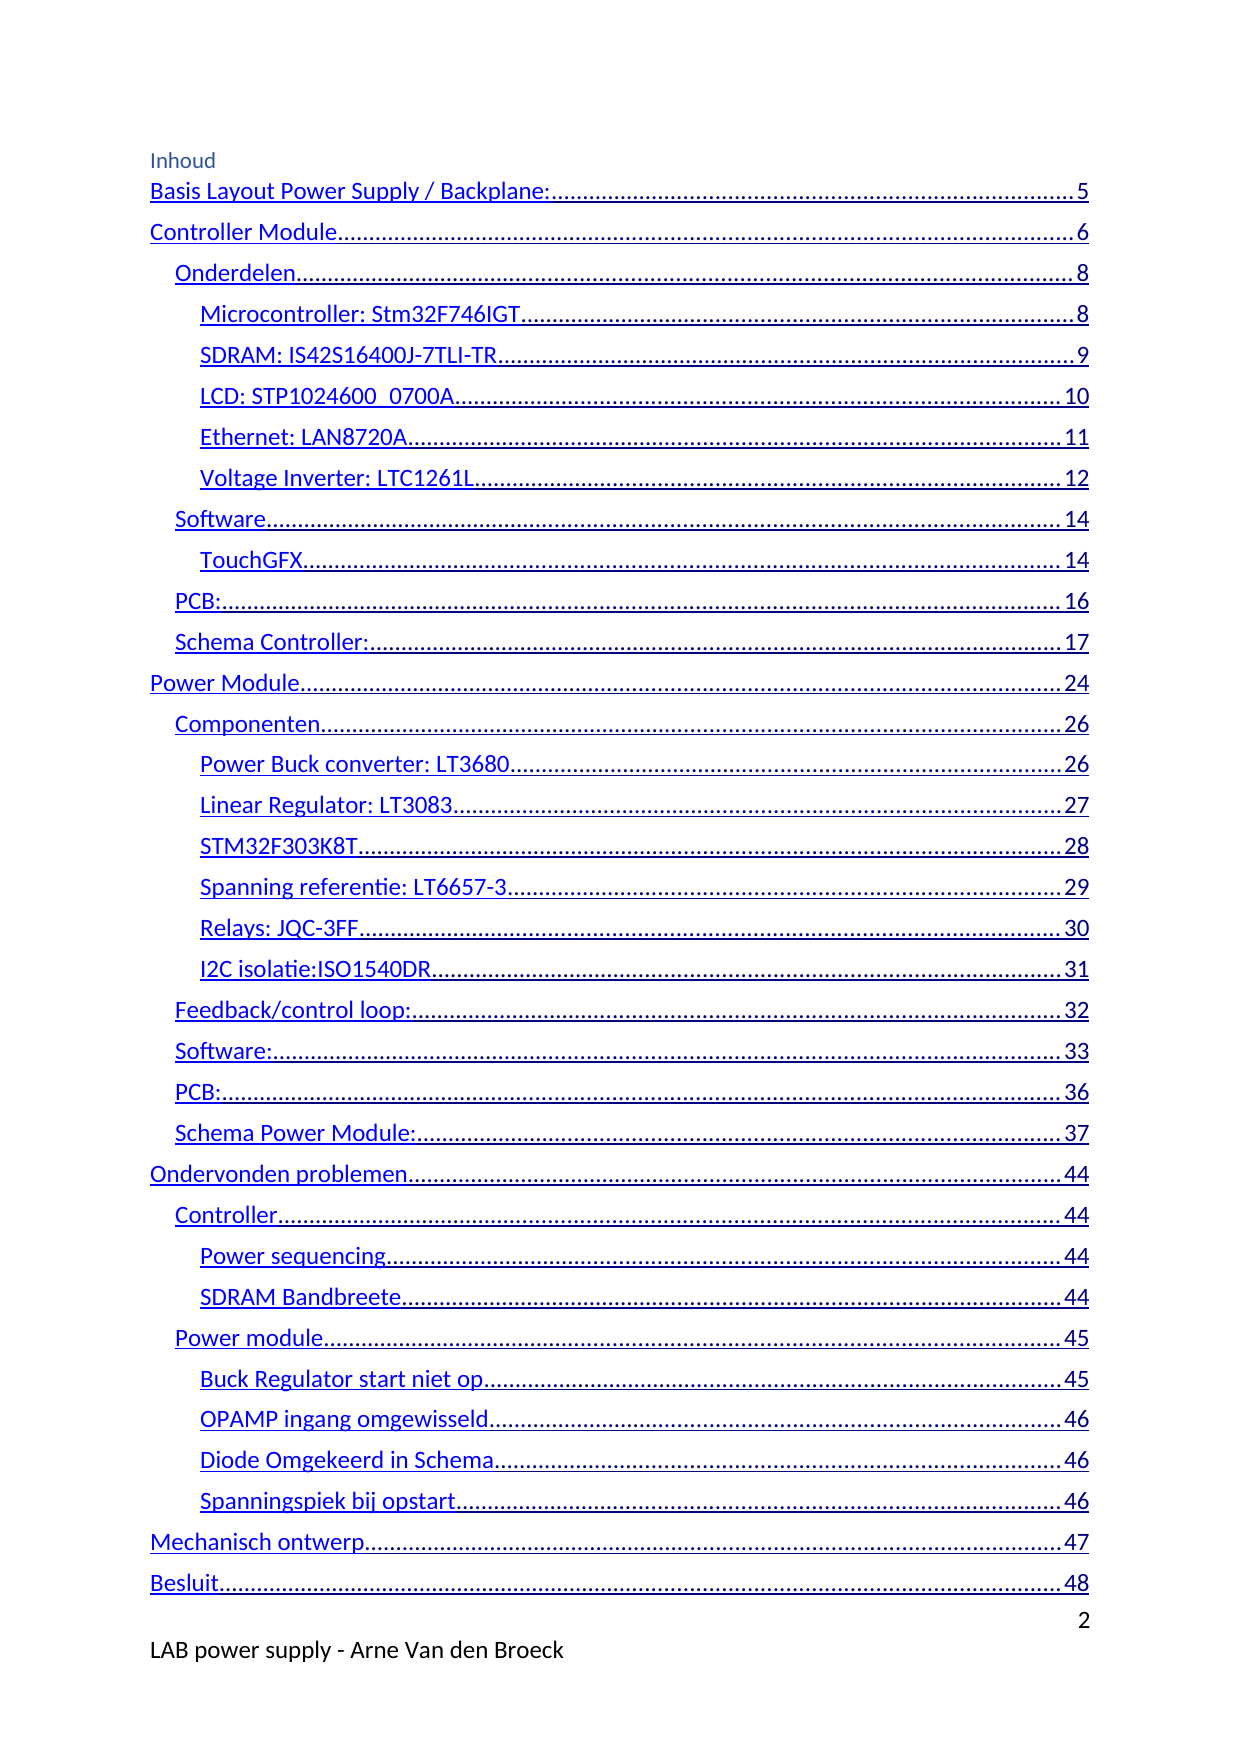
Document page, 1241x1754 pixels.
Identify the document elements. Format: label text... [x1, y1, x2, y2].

text Diode Omgekeerd in Schema 46 [200, 1444, 1090, 1475]
text Power Buck converter: LT3680 26 [200, 749, 1090, 779]
text Buck Regulator start niet op 45 [200, 1363, 1090, 1393]
text Software: 33 [175, 1035, 1090, 1066]
text Mechanisch ontwerp 47 [150, 1526, 1090, 1557]
text SDRAM Bandbreete 44 [200, 1281, 1090, 1311]
text Spanning referentie: LT6657-3 29 [200, 871, 1090, 902]
text Microcontroller: Stm32F746IGT 8 [200, 298, 1090, 329]
text SDRAM: IS42S16400J-7TLI-TR 9 [200, 339, 1090, 370]
text Ethernet: LAN8720A 11 [200, 421, 1090, 452]
text Spanningspiek bij opstart 46 [200, 1486, 1090, 1516]
text Schema Controller: 17 [175, 626, 1090, 656]
text Controller 44 [175, 1199, 1090, 1229]
text PCB: 36 [175, 1076, 1090, 1107]
text Besluit 48 [150, 1567, 1090, 1598]
text PCB: 16 [175, 585, 1090, 615]
text TouchGFX 14 [200, 544, 1090, 574]
text Linear Regulator: LT3083 27 [200, 789, 1090, 820]
text Power sequencing 44 [200, 1240, 1090, 1270]
text STM32F303K8T 28 [200, 831, 1090, 861]
text LCD: STP1024600_0700A 10 [200, 380, 1090, 411]
text Schema Power Module: 37 [175, 1117, 1090, 1148]
text Inhoud [150, 146, 1090, 174]
text Ondervonden problemen 44 [150, 1158, 1090, 1188]
text Voltage Inverter: LTC1261L 12 [200, 462, 1090, 493]
text Software 14 [175, 503, 1090, 533]
text Componenten 26 [175, 708, 1090, 738]
text Relays: JQC-3FF 30 [200, 912, 1090, 943]
text Onderdelen 8 [175, 257, 1090, 288]
text Controller Module 6 [150, 216, 1090, 247]
text I2C isolatie:ISO1540DR 31 [200, 953, 1090, 984]
text Feedback/control loop: 32 [175, 994, 1090, 1025]
text Power module 45 [175, 1322, 1090, 1352]
text Power Module 24 [150, 667, 1090, 697]
text OPAMP ingang omgewisseld 46 [200, 1404, 1090, 1434]
text Basis Layout Power Supply / Backplane: 5 [150, 176, 1090, 206]
